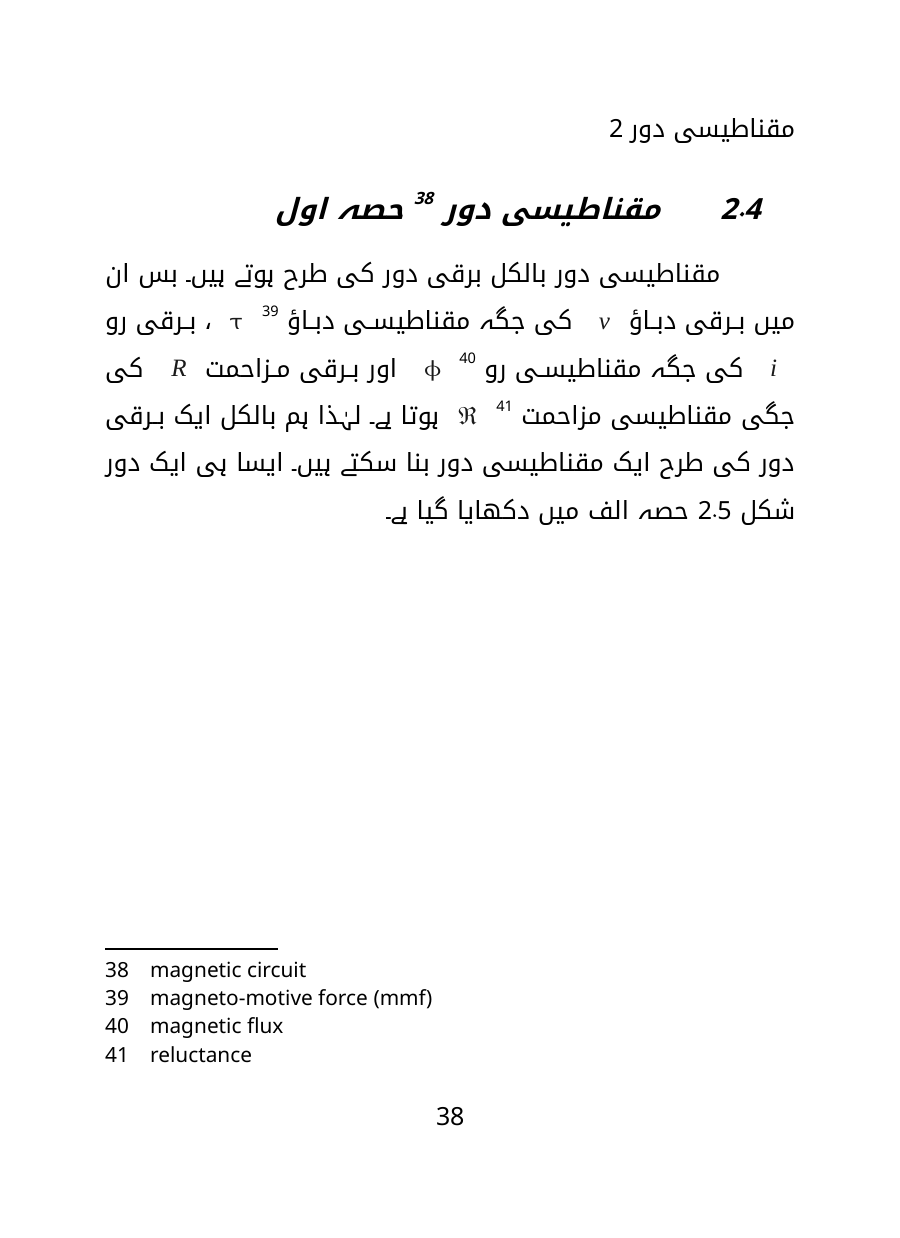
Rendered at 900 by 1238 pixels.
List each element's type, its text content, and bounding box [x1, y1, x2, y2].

text reluctance [105, 1040, 795, 1068]
text مقناطیسی دور بالکل برقی دور کی طرح ہوتے ہیں۔ بس ان میں برقی دباؤ کی جگہ مقناطیسی دباؤ ، برقی رو کی جگہ مقناطیسی رو اور برقی مزاحمت کی جگی مقناطیسی مزاحمت ہوتا ہے۔ لہٰذا ہم بالکل ایک برقی دور کی طرح ایک مقناطیسی دور بنا سکتے ہیں۔ ایسا ہی ایک دور شکل 2.5 حصہ الف میں دکھایا گیا ہے۔ [105, 250, 795, 534]
subtitle مقناطیسی دور حصہ اول [105, 182, 720, 238]
list magnetic circuit [105, 955, 795, 983]
text magnetic flux [105, 1012, 795, 1040]
text magneto-motive force (mmf) [105, 983, 795, 1012]
